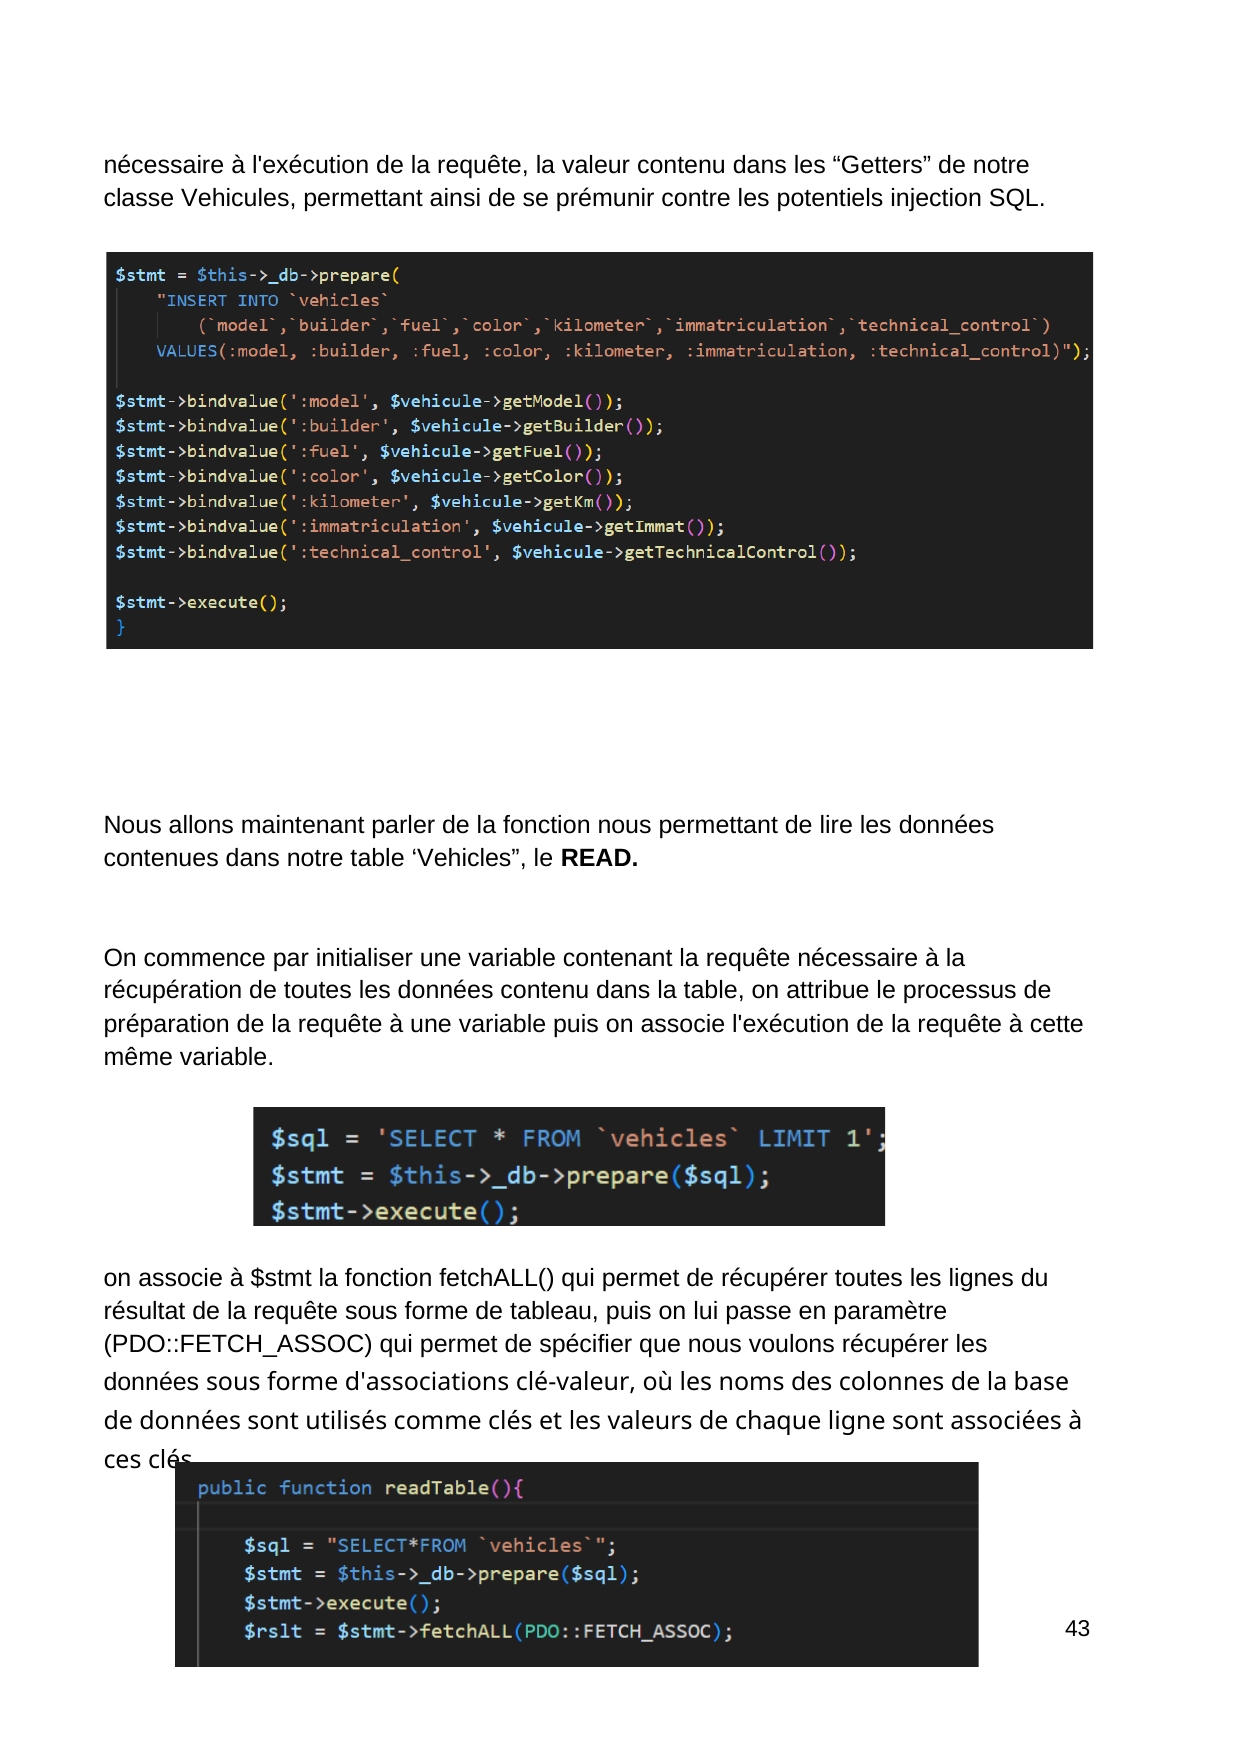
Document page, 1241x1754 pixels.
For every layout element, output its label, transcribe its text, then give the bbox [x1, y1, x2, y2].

picture [175, 1462, 979, 1667]
text on associe à $stmt la fonction fetchALL() qui permet de récupérer toutes les lignes du résultat de la requête sous forme de tableau, puis on lui passe en paramètre (PDO::FETCH_ASSOC) qui permet de spécifier que nous voulons récupérer les données sous forme d'associations clé-valeur, où les noms des colonnes de la base de données sont utilisés comme clés et les valeurs de chaque ligne sont associées à ces clés. [103, 1263, 1090, 1476]
text Nous allons maintenant parler de la fonction nous permettant de lire les données contenues dans notre table ‘Vehicles”, le READ. [103, 810, 1090, 872]
picture [253, 1107, 886, 1226]
picture [106, 252, 1094, 649]
text nécessaire à l'exécution de la requête, la valeur contenu dans les “Getters” de notre classe Vehicules, permettant ainsi de se prémunir contre les potentiels injection SQL. [103, 150, 1090, 212]
text On commence par initialiser une variable contenant la requête nécessaire à la récupération de toutes les données contenu dans la table, on attribue le processus de préparation de la requête à une variable puis on associe l'exécution de la requête à cette même variable. [103, 942, 1090, 1070]
